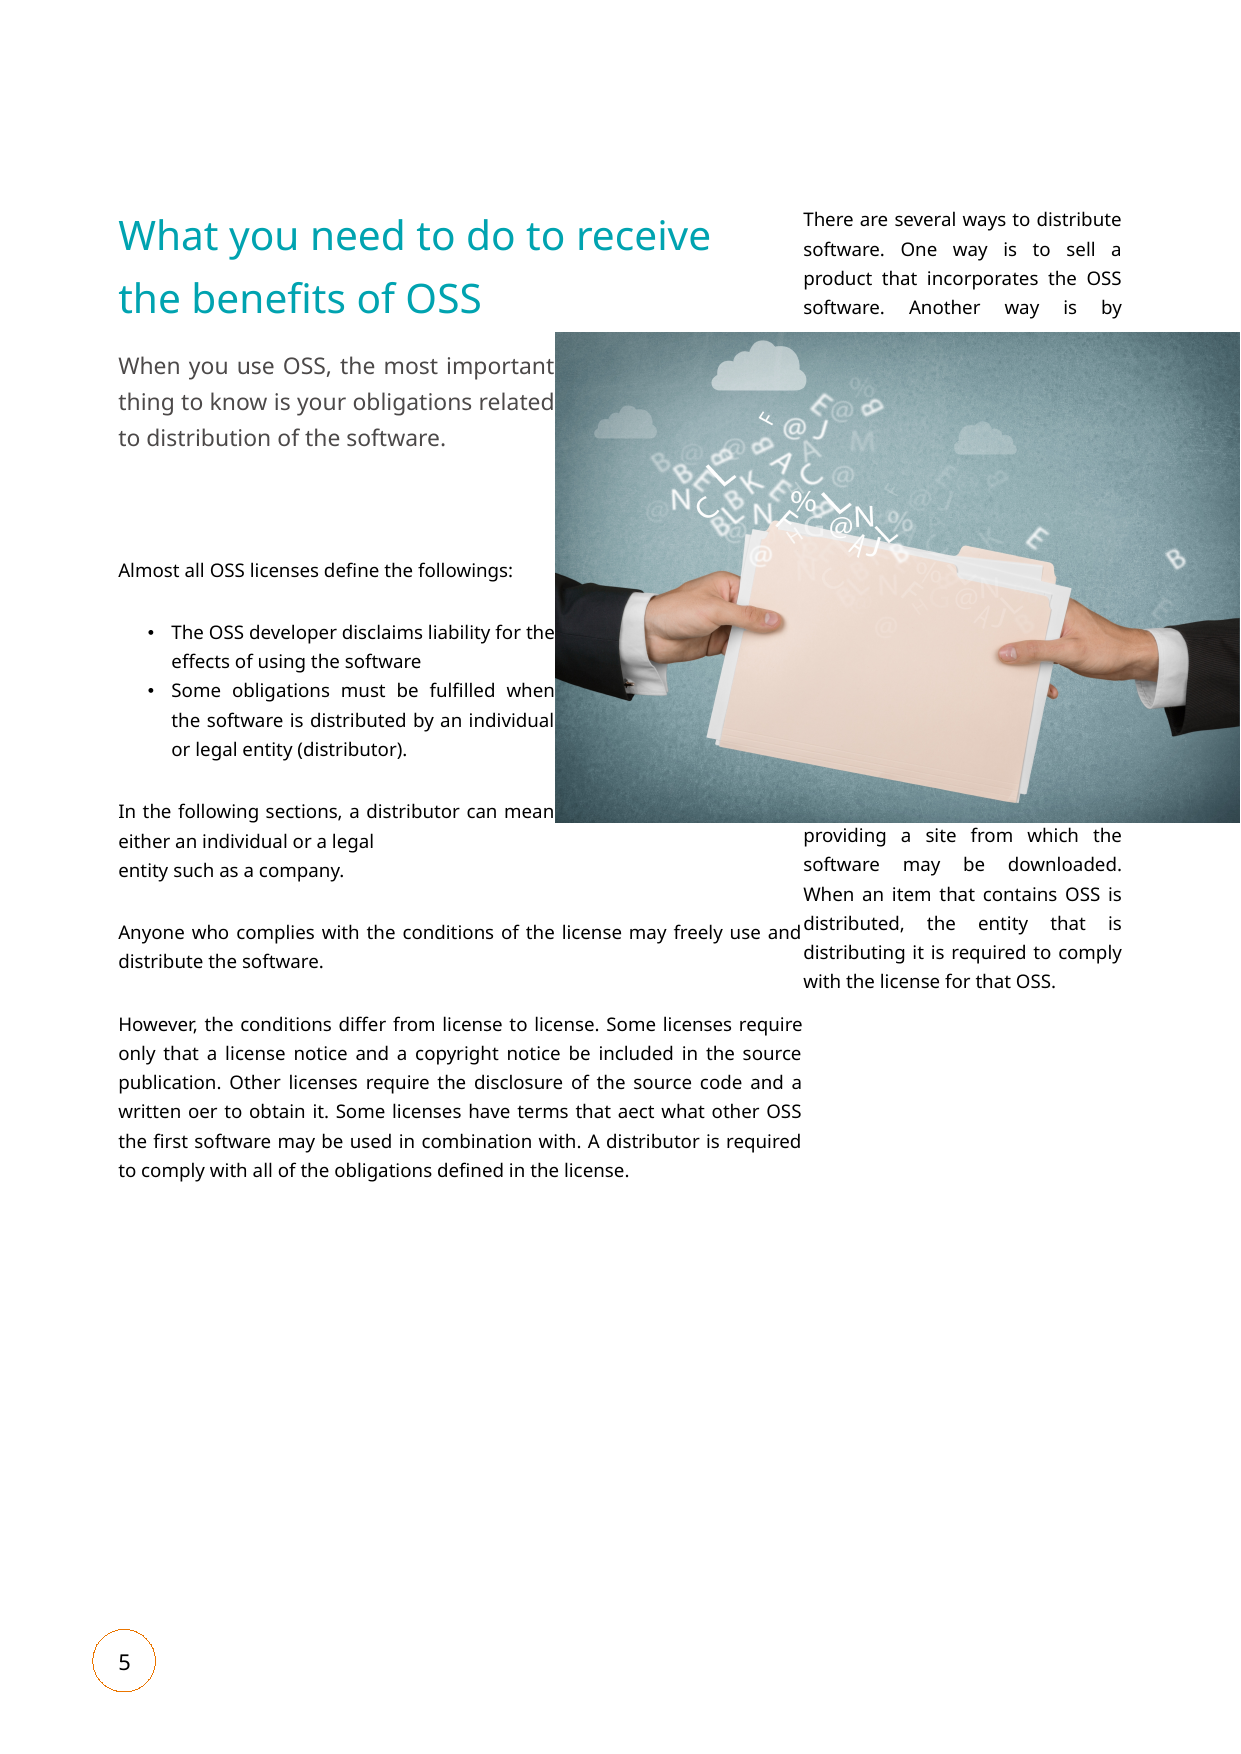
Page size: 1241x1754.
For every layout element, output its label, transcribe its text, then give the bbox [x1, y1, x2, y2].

text providing a site from which the software may be downloaded. When an item that contains OSS is distributed, the entity that is distributing it is required to comply with the license for that OSS. [803, 823, 1122, 994]
text entity such as a company. [118, 857, 803, 883]
text Almost all OSS licenses define the followings: [118, 557, 555, 582]
text When you use OSS, the most important thing to know is your obligations related to distribution of the software. [118, 350, 555, 453]
text Anyone who complies with the conditions of the license may freely use and distribute the software. [118, 919, 803, 974]
text What you need to do to receive [118, 207, 803, 262]
text In the following sections, a distributor can mean either an individual or a legal [118, 799, 803, 853]
text There are several ways to distribute software. One way is to sell a product that incorporates the OSS software. Another way is by [803, 207, 1122, 332]
list Some obligations must be fulfilled when the software is distributed by an individual or legal entity (distributor). [148, 678, 555, 762]
picture [555, 332, 1240, 823]
text the benefits of OSS [118, 270, 803, 325]
list The OSS developer disclaims liability for the effects of using the software [148, 619, 555, 674]
text However, the conditions differ from license to license. Some licenses require only that a license notice and a copyright notice be included in the source publication. Other licenses require the disclosure of the source code and a written oer to obtain it. Some licenses have terms that aect what other OSS the first software may be used in combination with. A distributor is required to comply with all of the obligations defined in the license. [118, 1011, 803, 1183]
